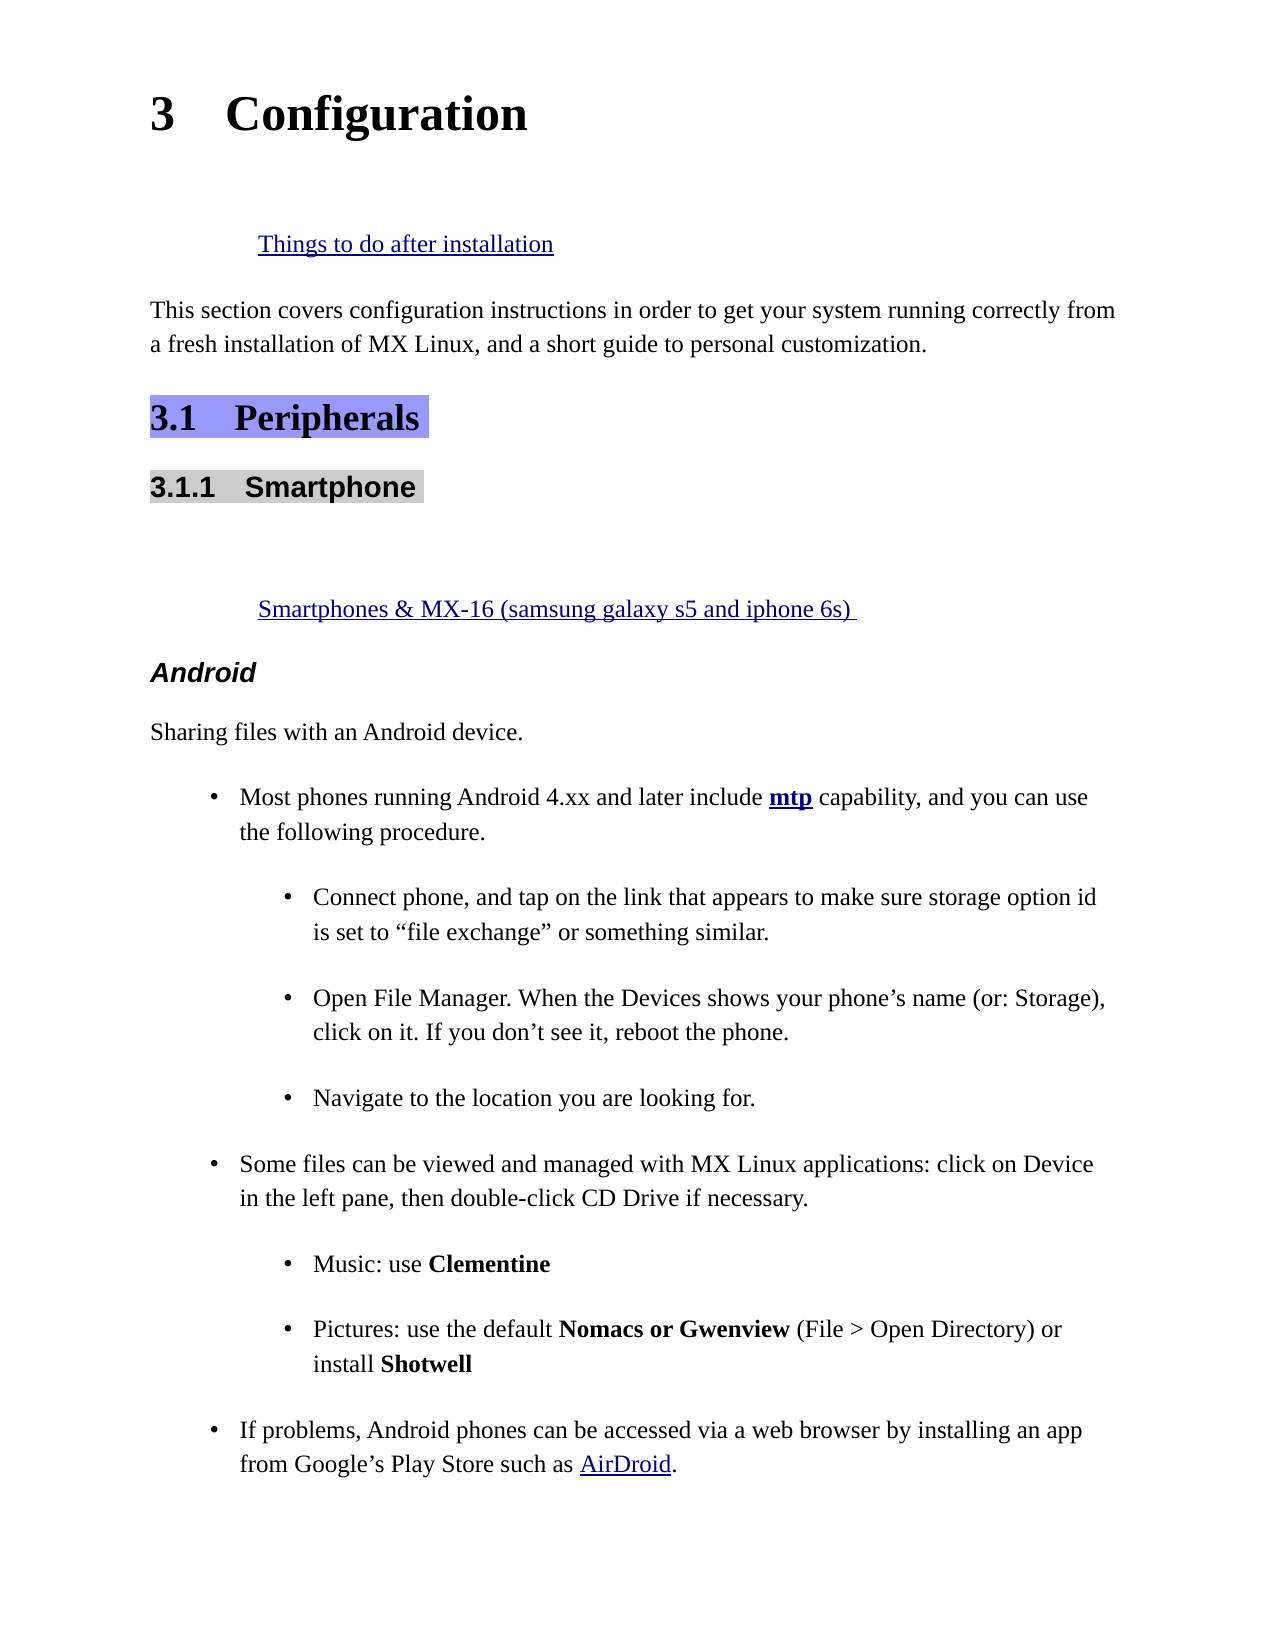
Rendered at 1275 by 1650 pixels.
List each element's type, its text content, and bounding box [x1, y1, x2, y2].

text Sharing files with an Android device. [150, 717, 1125, 745]
list Pictures: use the default Nomacs or Gwenview (File > Open Directory) or install Shotwell [283, 1314, 1109, 1378]
text This section covers configuration instructions in order to get your system running correctly from a fresh installation of MX Linux, and a short guide to personal customization. [150, 295, 1125, 358]
list Connect phone, and tap on the link that appears to make sure storage option id is set to “file exchange” or something similar. [283, 882, 1109, 946]
list Music: use Clementine [283, 1249, 1109, 1278]
list If problems, Android phones can be accessed via a web browser by installing an app from Google’s Play Store such as AirDroid. [210, 1415, 1109, 1478]
subtitle 3.1 Peripherals [429, 395, 1125, 438]
text Things to do after installation [150, 170, 1125, 258]
list Navigate to the location you are looking for. [283, 1083, 1109, 1112]
list Most phones running Android 4.xx and later include mtp capability, and you can use the following procedure. [210, 782, 1109, 846]
subtitle 3 Configuration [150, 84, 1125, 142]
text Smartphones & MX-16 (samsung galaxy s5 and iphone 6s) [150, 534, 1125, 623]
subtitle Android [150, 657, 1125, 688]
subtitle 3.1.1 Smartphone [150, 469, 1125, 503]
list Open File Manager. When the Devices shows your phone’s name (or: Storage), click on it. If you don’t see it, reboot the phone. [283, 983, 1109, 1046]
list Some files can be viewed and managed with MX Linux applications: click on Device in the left pane, then double-click CD Drive if necessary. [210, 1149, 1109, 1212]
